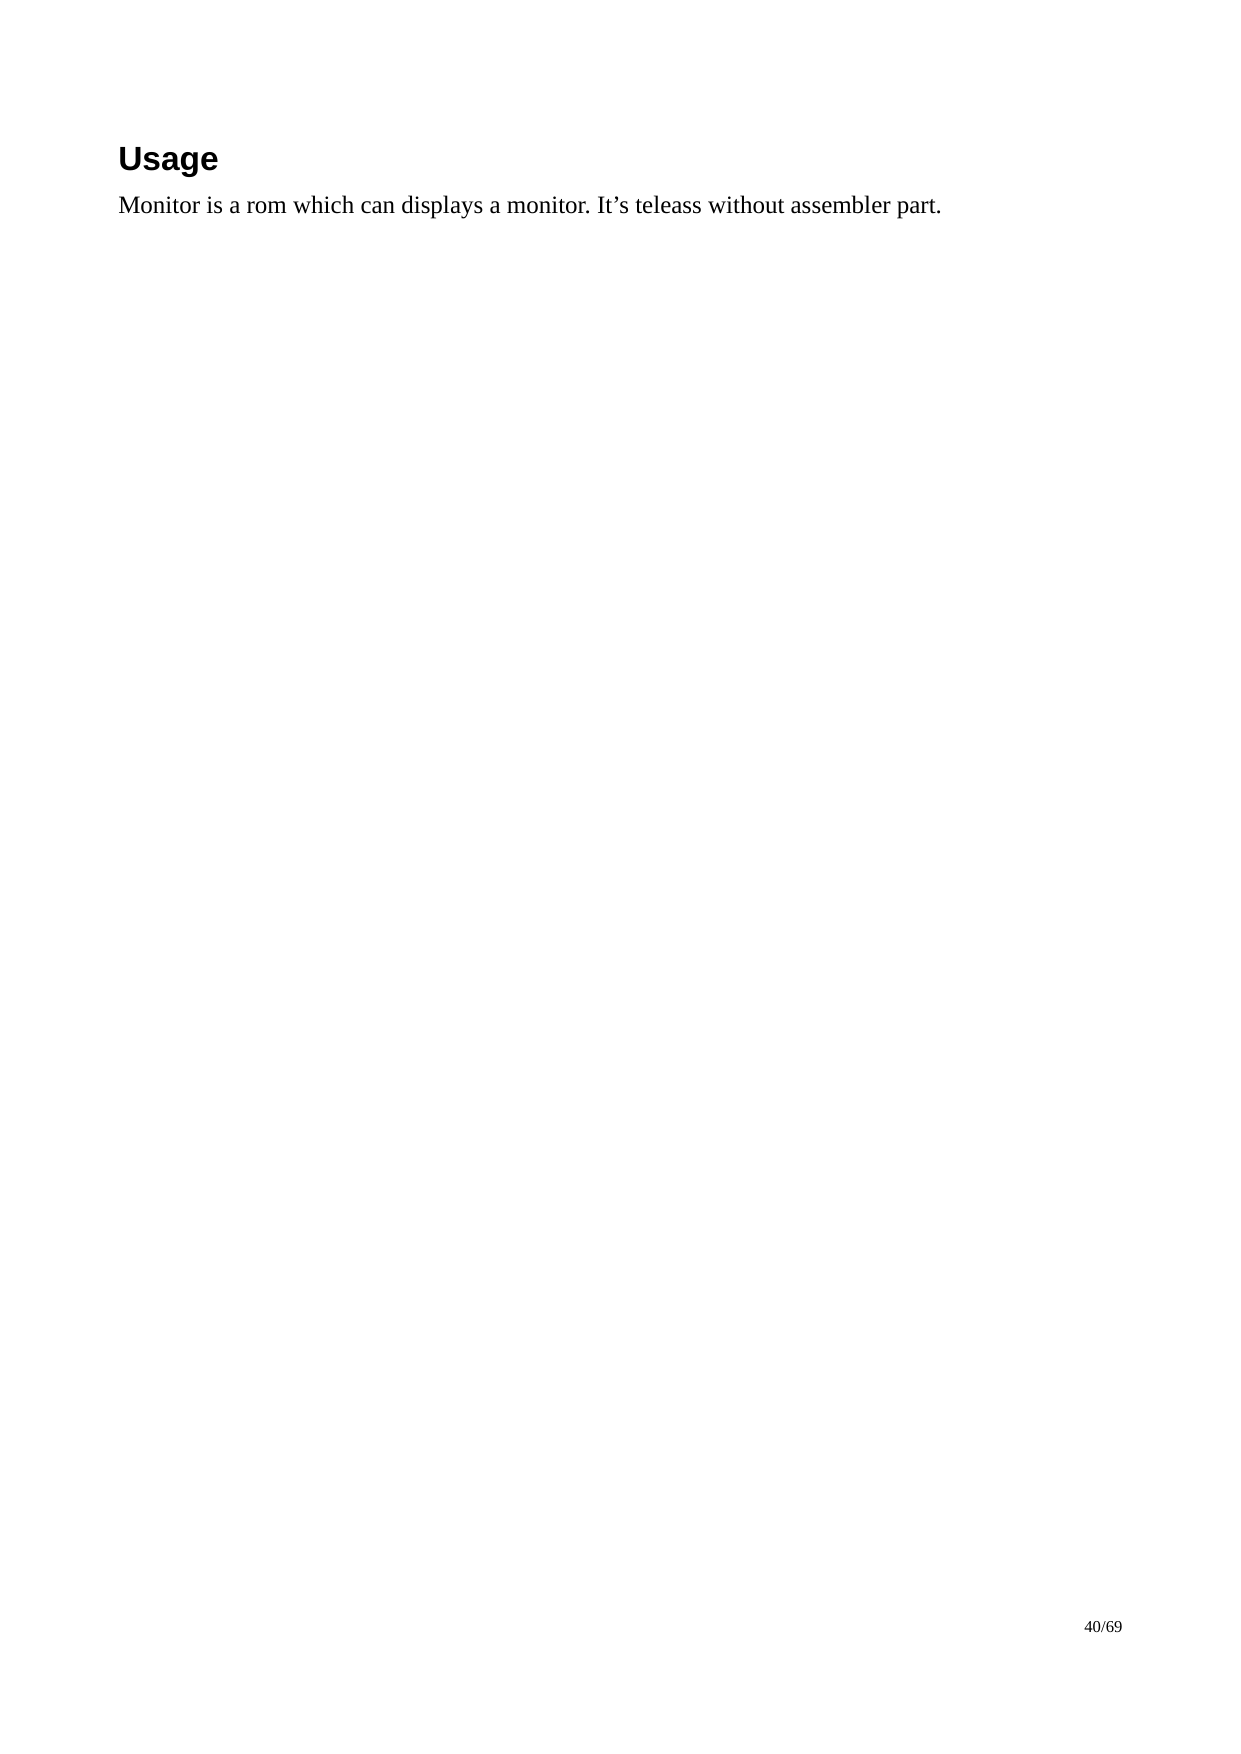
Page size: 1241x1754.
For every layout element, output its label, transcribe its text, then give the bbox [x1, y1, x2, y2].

text Monitor is a rom which can displays a monitor. It’s teleass without assembler part. [118, 190, 1122, 219]
subtitle Usage [118, 139, 1122, 178]
